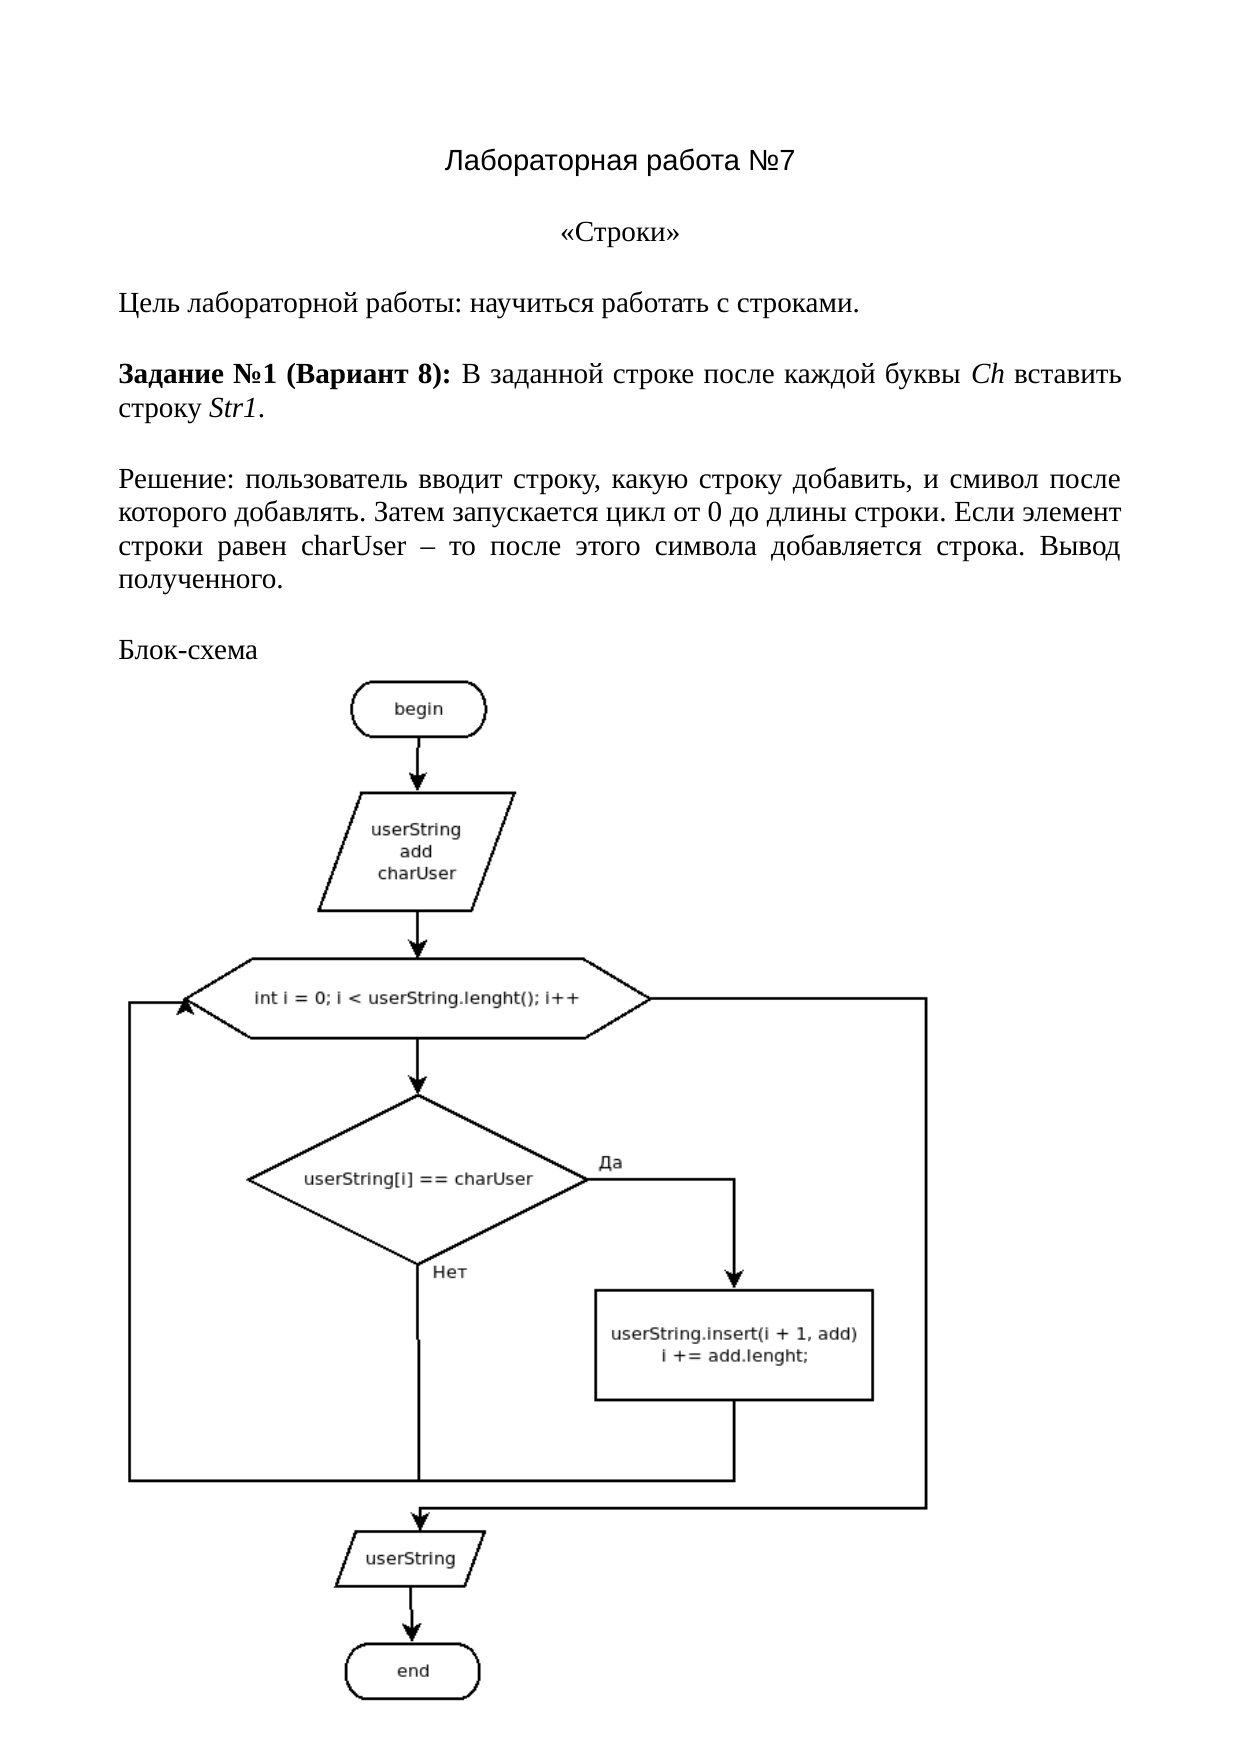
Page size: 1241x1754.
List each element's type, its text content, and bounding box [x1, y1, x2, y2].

text Лабораторная работа №7 [118, 143, 1122, 177]
text Блок-схема [118, 632, 1122, 666]
text Цель лабораторной работы: научиться работать с строками. [118, 285, 1122, 319]
text «Строки» [118, 214, 1122, 248]
text Задание №1 (Вариант 8): В заданной строке после каждой буквы Ch вставить строку Str1. [118, 356, 1122, 423]
picture [127, 678, 929, 1703]
text Решение: пользователь вводит строку, какую строку добавить, и смивол после которого добавлять. Затем запускается цикл от 0 до длины строки. Если элемент строки равен charUser – то после этого символа добавляется строка. Вывод полученного. [118, 461, 1122, 595]
